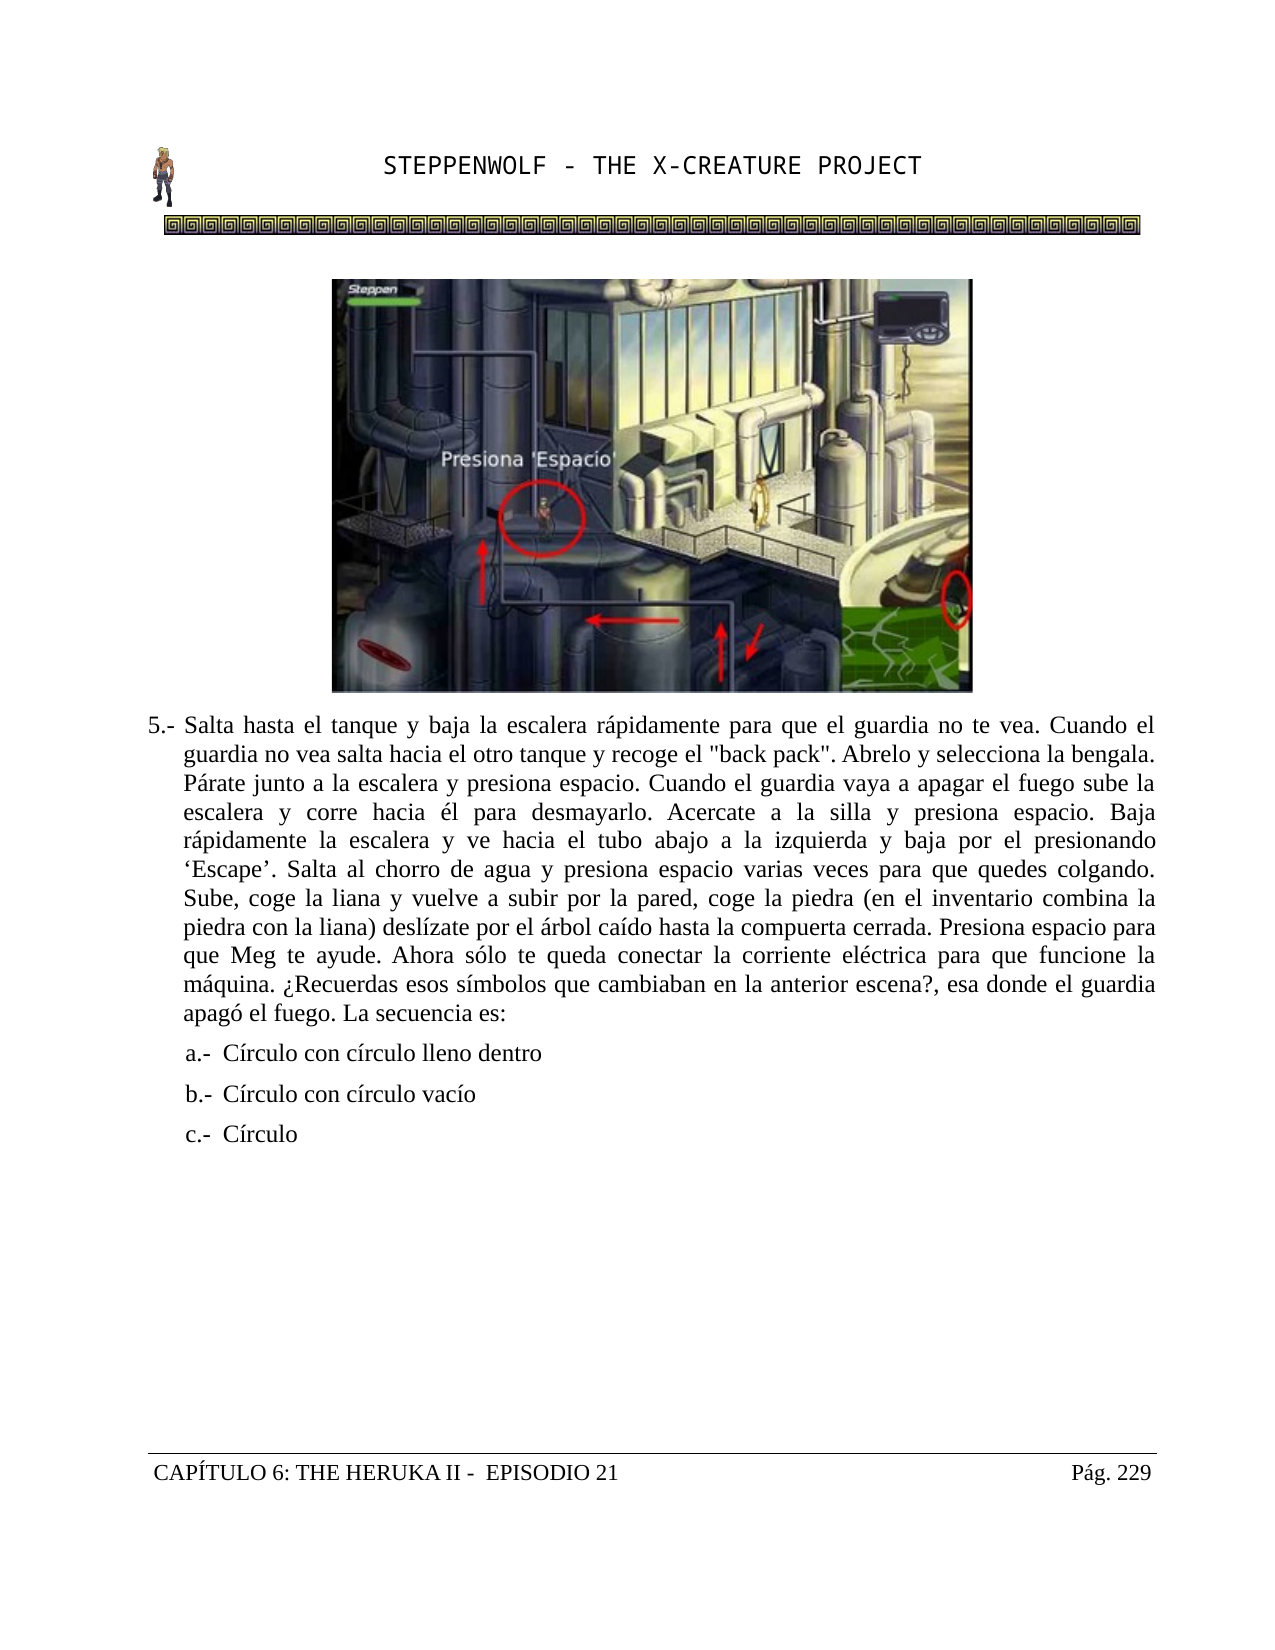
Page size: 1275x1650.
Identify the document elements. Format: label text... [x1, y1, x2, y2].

text 5.- Salta hasta el tanque y baja la escalera rápidamente para que el guardia no te vea. Cuando el guardia no vea salta hacia el otro tanque y recoge el "back pack". Abrelo y selecciona la bengala. Párate junto a la escalera y presiona espacio. Cuando el guardia vaya a apagar el fuego sube la escalera y corre hacia él para desmayarlo. Acercate a la silla y presiona espacio. Baja rápidamente la escalera y ve hacia el tubo abajo a la izquierda y baja por el presionando ‘Escape’. Salta al chorro de agua y presiona espacio varias veces para que quedes colgando. Sube, coge la liana y vuelve a subir por la pared, coge la piedra (en el inventario combina la piedra con la liana) deslízate por el árbol caído hasta la compuerta cerrada. Presiona espacio para que Meg te ayude. Ahora sólo te queda conectar la corriente eléctrica para que funcione la máquina. ¿Recuerdas esos símbolos que cambiaban en la anterior escena?, esa donde el guardia apagó el fuego. La secuencia es: [148, 710, 1157, 1027]
picture [147, 147, 181, 207]
list Círculo [185, 1119, 1157, 1148]
list Círculo con círculo vacío [185, 1079, 1157, 1108]
picture [164, 215, 1141, 235]
picture [331, 279, 973, 693]
list Círculo con círculo lleno dentro [185, 1038, 1157, 1067]
